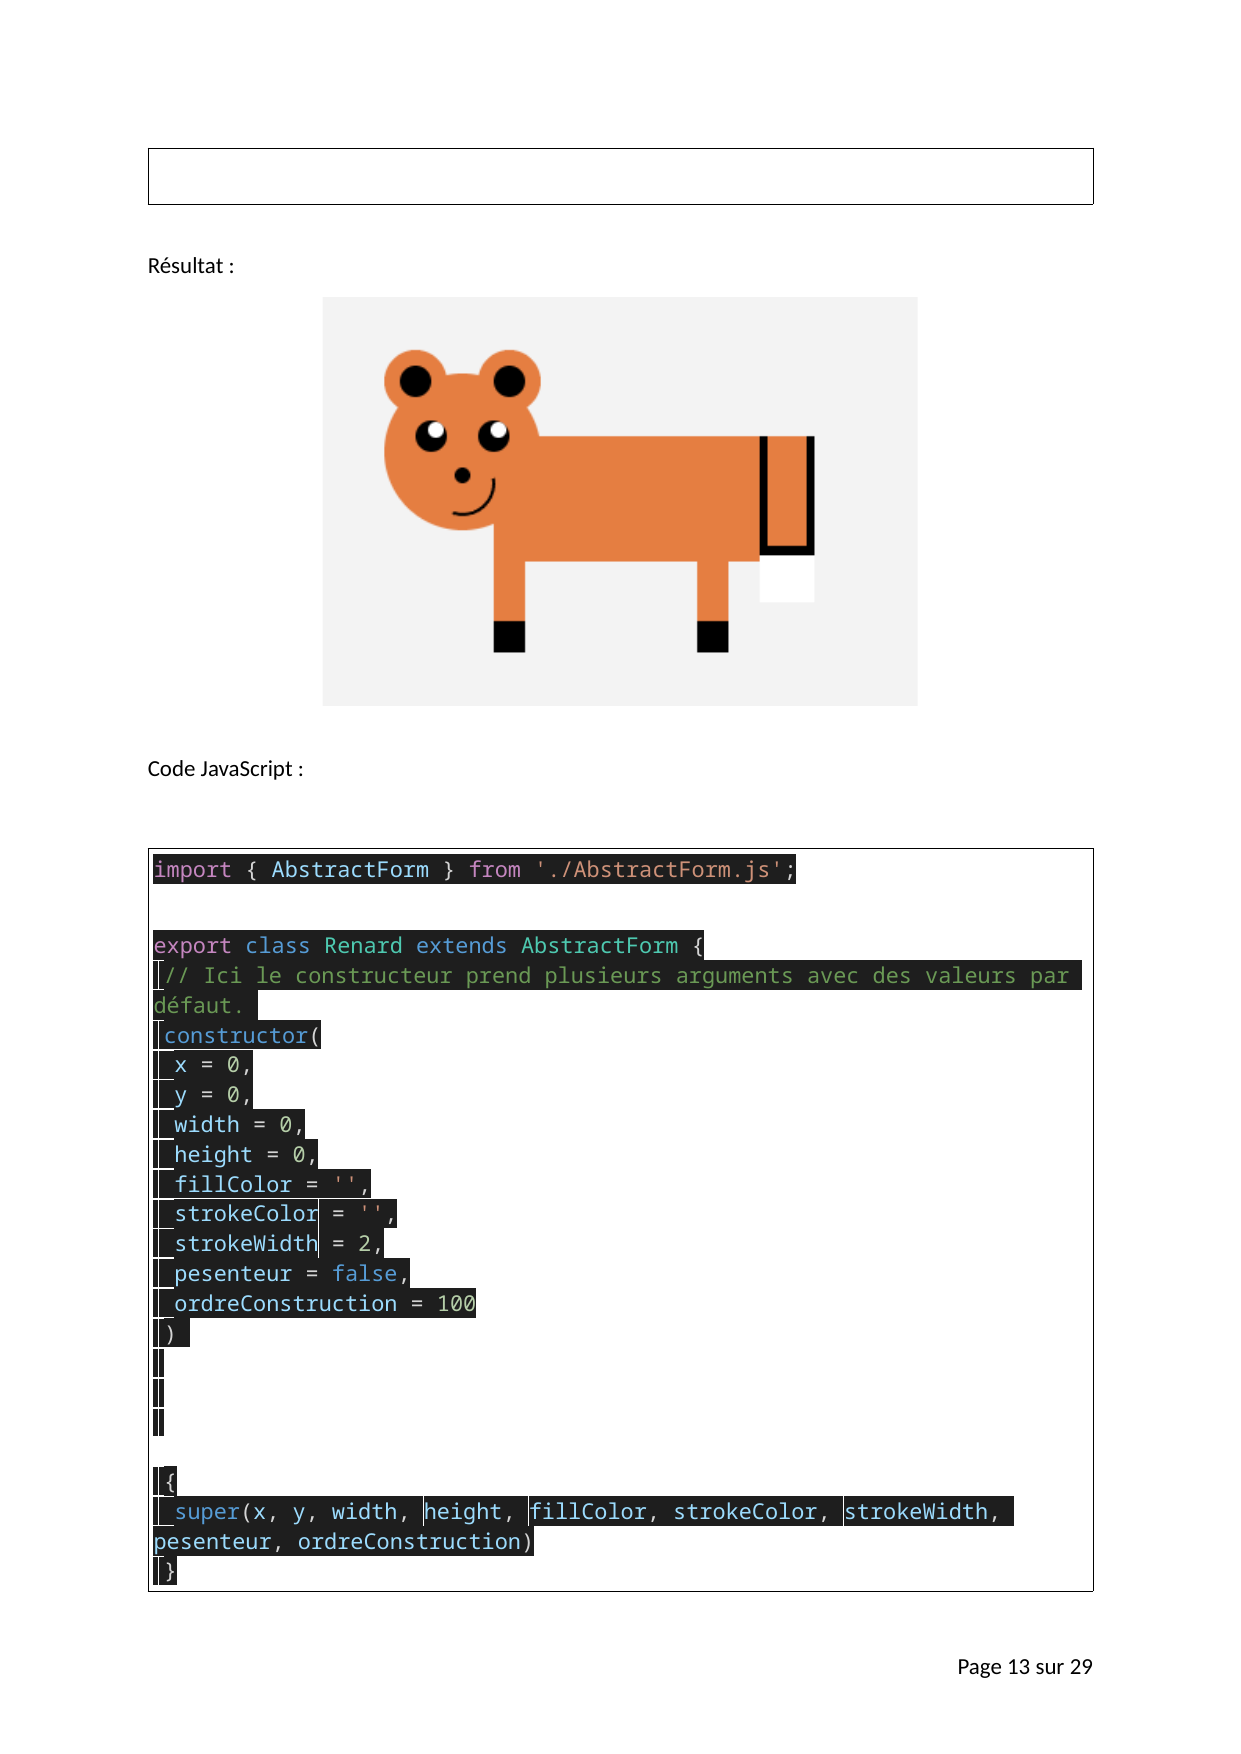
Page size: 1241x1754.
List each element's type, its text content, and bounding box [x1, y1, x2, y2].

text Code JavaScript : [148, 754, 1093, 783]
table_header [149, 149, 1093, 204]
picture [322, 297, 918, 706]
table_header import { AbstractForm } from './AbstractForm.js'; export class Renard extends AbstractForm { // Ici le constructeur prend plusieurs arguments avec des valeurs par défaut. constructor( x = 0, y = 0, width = 0, height = 0, fillColor = '', strokeColor = '', strokeWidth = 2, pesenteur = false, ordreConstruction = 100 ) { super(x, y, width, height, fillColor, strokeColor, strokeWidth, pesenteur, ordreConstruction) } [149, 849, 1093, 1591]
text Résultat : [148, 251, 1093, 279]
